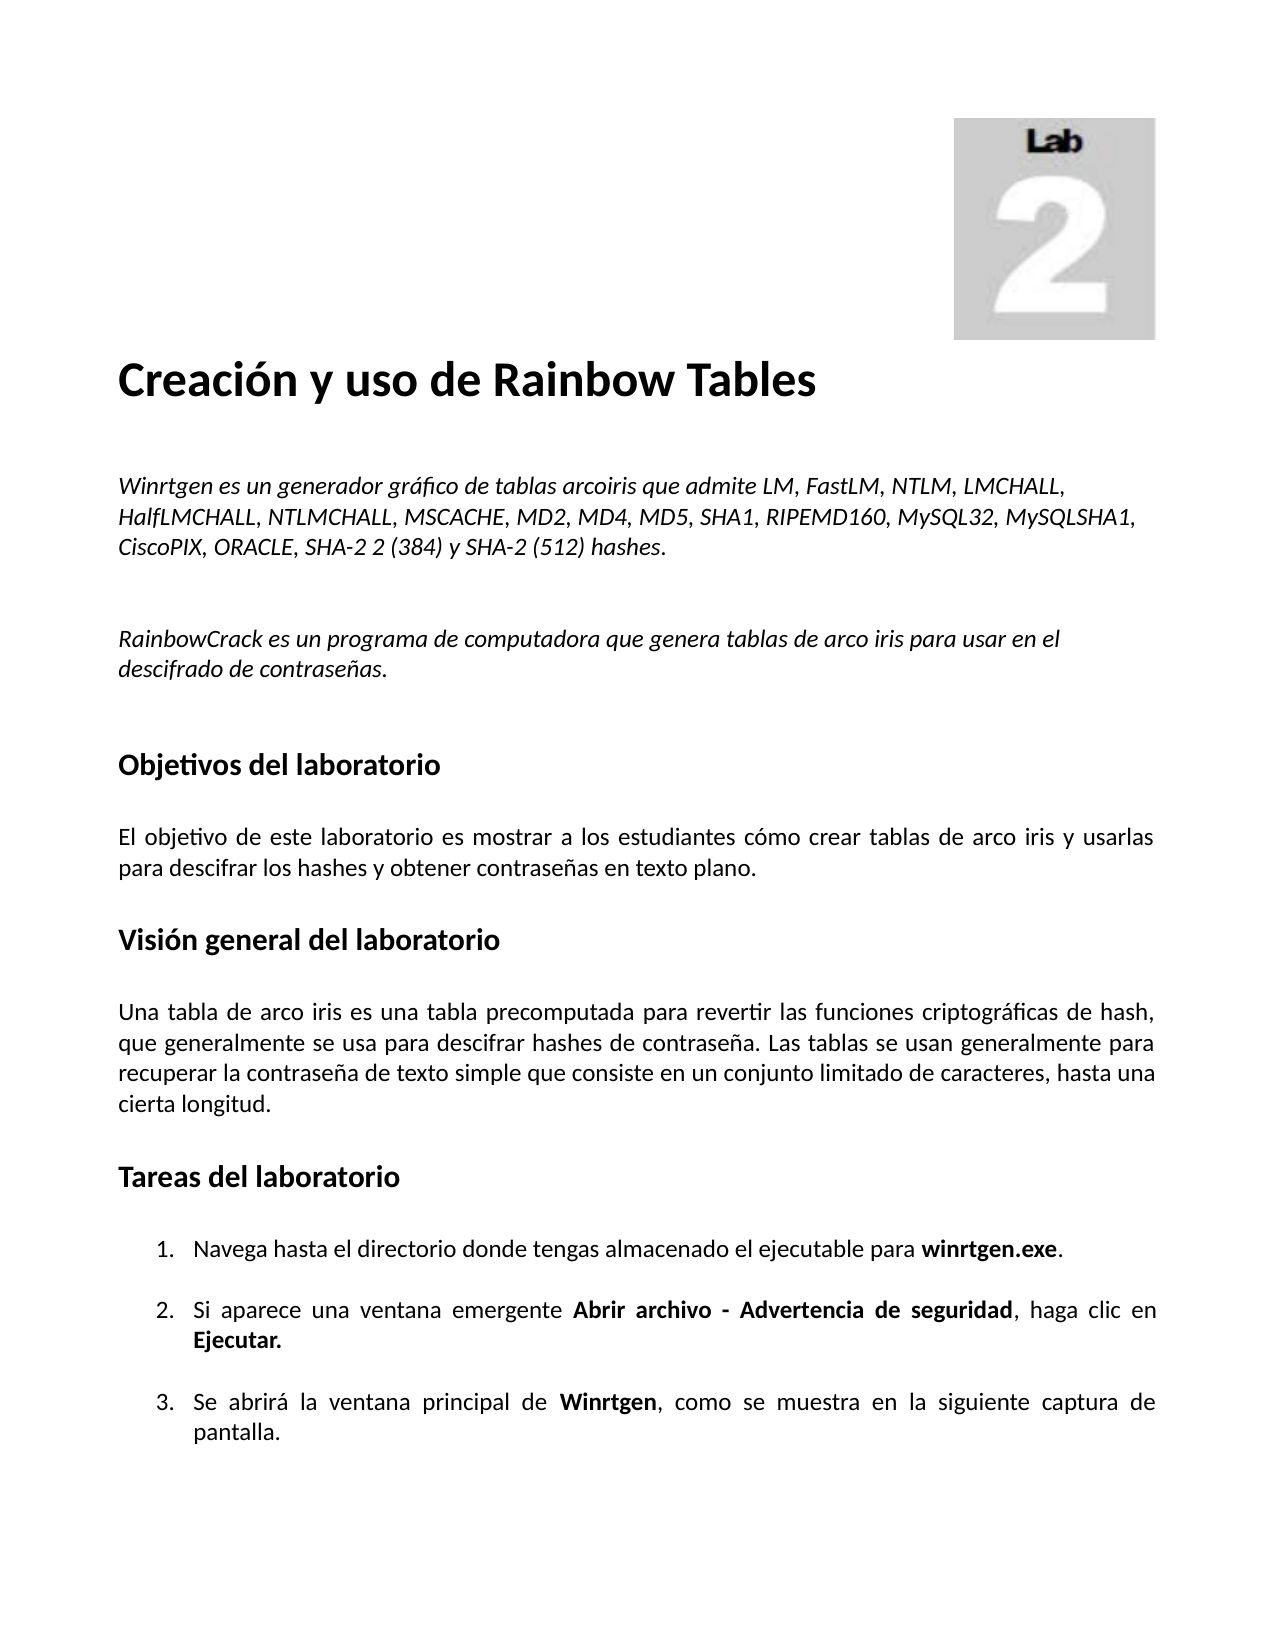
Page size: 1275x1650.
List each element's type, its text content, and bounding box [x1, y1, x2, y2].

text Winrtgen es un generador gráfico de tablas arcoiris que admite LM, FastLM, NTLM, LMCHALL, HalfLMCHALL, NTLMCHALL, MSCACHE, MD2, MD4, MD5, SHA1, RIPEMD160, MySQL32, MySQLSHA1, CiscoPIX, ORACLE, SHA-2 2 (384) y SHA-2 (512) hashes. [118, 470, 1157, 562]
picture [953, 118, 1157, 340]
text Creación y uso de Rainbow Tables [118, 348, 1157, 409]
text Visión general del laboratorio [118, 920, 1157, 958]
text Objetivos del laboratorio [118, 745, 1157, 783]
list Navega hasta el directorio donde tengas almacenado el ejecutable para winrtgen.exe. [156, 1233, 1157, 1263]
text Tareas del laboratorio [118, 1157, 1157, 1195]
text Una tabla de arco iris es una tabla precomputada para revertir las funciones criptográficas de hash, que generalmente se usa para descifrar hashes de contraseña. Las tablas se usan generalmente para recuperar la contraseña de texto simple que consiste en un conjunto limitado de caracteres, hasta una cierta longitud. [118, 997, 1157, 1119]
list Se abrirá la ventana principal de Winrtgen, como se muestra en la siguiente captura de pantalla. [156, 1386, 1157, 1447]
list Si aparece una ventana emergente Abrir archivo - Advertencia de seguridad, haga clic en Ejecutar. [156, 1294, 1157, 1355]
text RainbowCrack es un programa de computadora que genera tablas de arco iris para usar en el descifrado de contraseñas. [118, 623, 1157, 684]
text El objetivo de este laboratorio es mostrar a los estudiantes cómo crear tablas de arco iris y usarlas para descifrar los hashes y obtener contraseñas en texto plano. [118, 821, 1157, 882]
